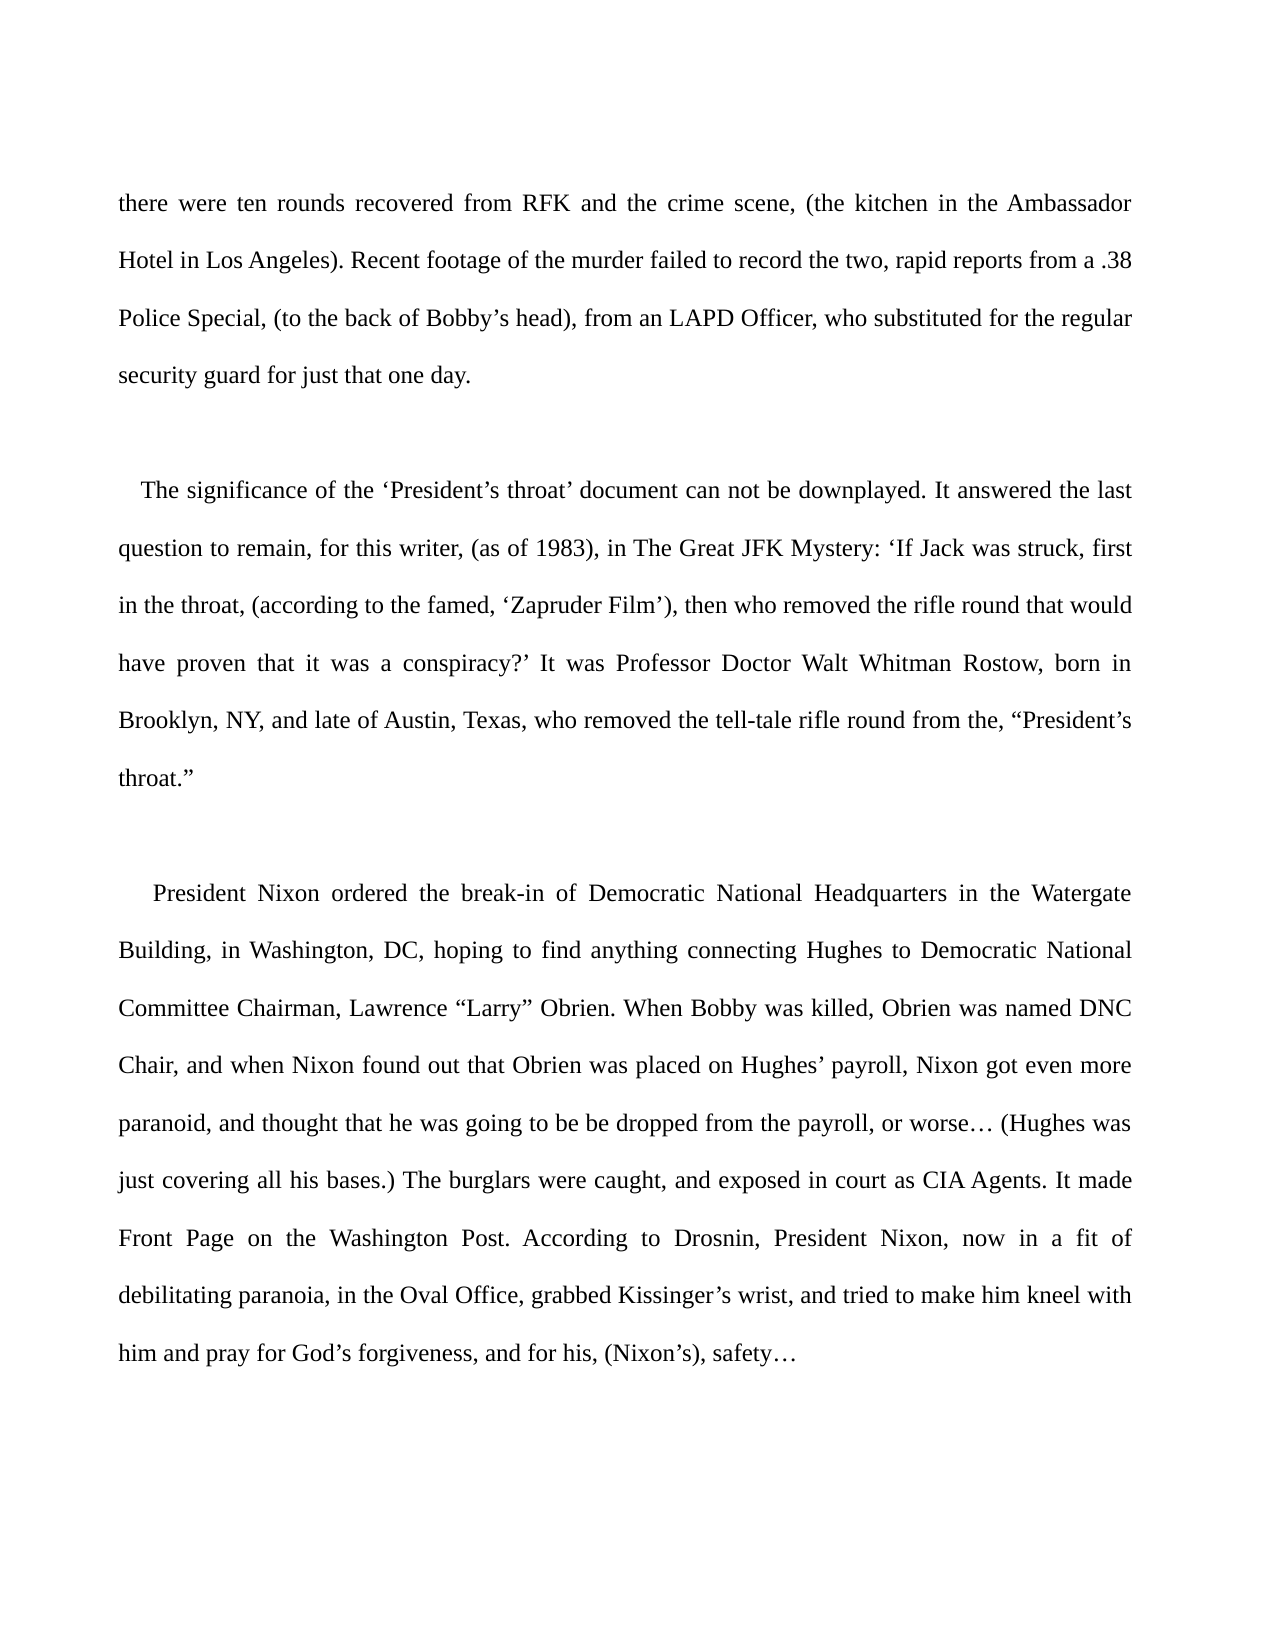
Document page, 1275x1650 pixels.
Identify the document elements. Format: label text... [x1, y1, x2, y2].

text there were ten rounds recovered from RFK and the crime scene, (the kitchen in the Ambassador Hotel in Los Angeles). Recent footage of the murder failed to record the two, rapid reports from a .38 Police Special, (to the back of Bobby’s head), from an LAPD Officer, who substituted for the regular security guard for just that one day. [118, 188, 1133, 389]
text The significance of the ‘President’s throat’ document can not be downplayed. It answered the last question to remain, for this writer, (as of 1983), in The Great JFK Mystery: ‘If Jack was struck, first in the throat, (according to the famed, ‘Zapruder Film’), then who removed the rifle round that would have proven that it was a conspiracy?’ It was Professor Doctor Walt Whitman Rostow, born in Brooklyn, NY, and late of Austin, Texas, who removed the tell-tale rifle round from the, “President’s throat.” [118, 475, 1133, 792]
text President Nixon ordered the break-in of Democratic National Headquarters in the Watergate Building, in Washington, DC, hoping to find anything connecting Hughes to Democratic National Committee Chairman, Lawrence “Larry” Obrien. When Bobby was killed, Obrien was named DNC Chair, and when Nixon found out that Obrien was placed on Hughes’ payroll, Nixon got even more paranoid, and thought that he was going to be be dropped from the payroll, or worse… (Hughes was just covering all his bases.) The burglars were caught, and exposed in court as CIA Agents. It made Front Page on the Washington Post. According to Drosnin, President Nixon, now in a fit of debilitating paranoia, in the Oval Office, grabbed Kissinger’s wrist, and tried to make him kneel with him and pray for God’s forgiveness, and for his, (Nixon’s), safety… [118, 878, 1133, 1367]
